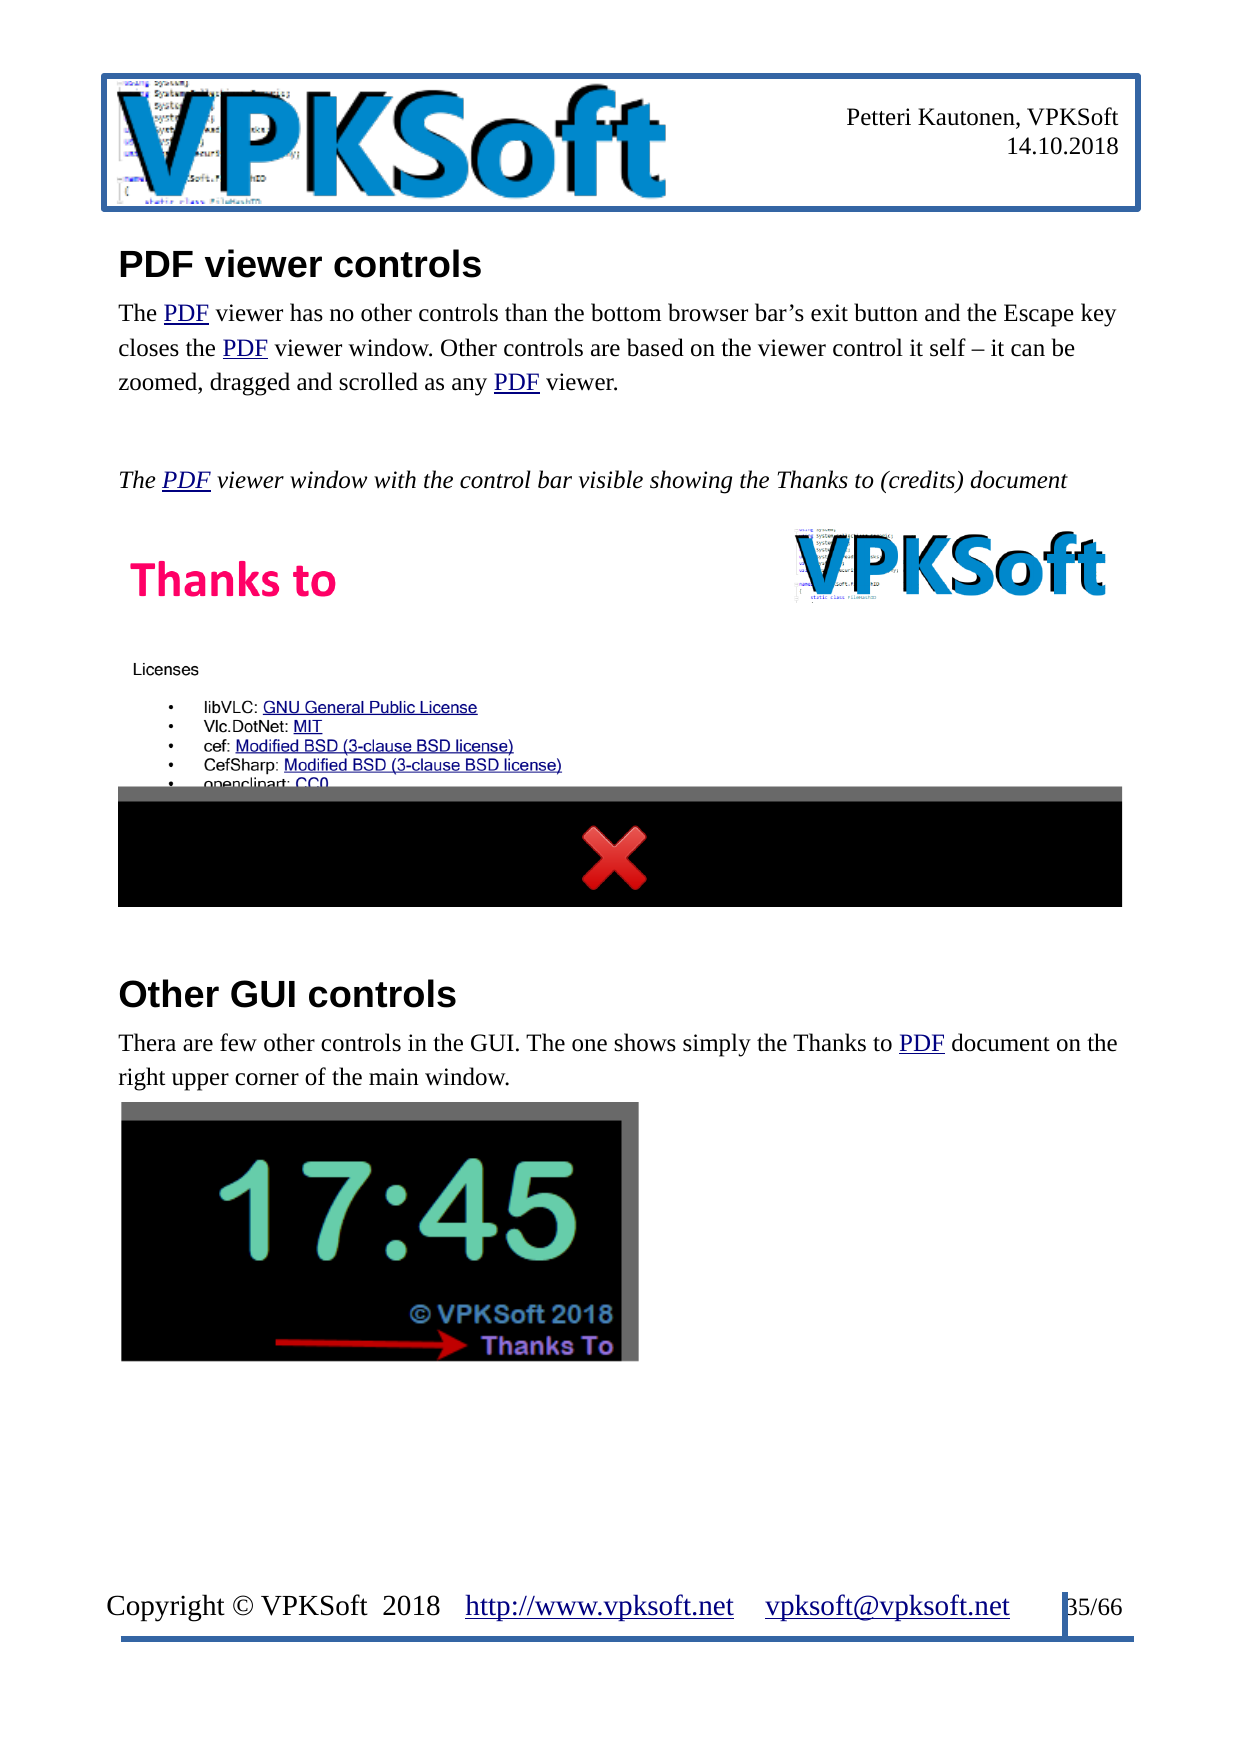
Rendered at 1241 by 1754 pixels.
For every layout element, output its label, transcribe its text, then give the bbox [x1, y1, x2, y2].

text The PDF viewer window with the control bar visible showing the Thanks to (credits) document [118, 465, 1122, 494]
text Thera are few other controls in the GUI. The one shows simply the Thanks to PDF document on the right upper corner of the main window. [118, 1028, 1122, 1091]
picture [116, 81, 672, 204]
subtitle Other GUI controls [118, 972, 1122, 1015]
text The PDF viewer has no other controls than the bottom browser bar’s exit button and the Escape key closes the PDF viewer window. Other controls are based on the viewer control it self – it can be zoomed, dragged and scrolled as any PDF viewer. [118, 298, 1122, 396]
subtitle PDF viewer controls [118, 242, 1122, 286]
picture [121, 1102, 639, 1363]
picture [118, 514, 1123, 907]
